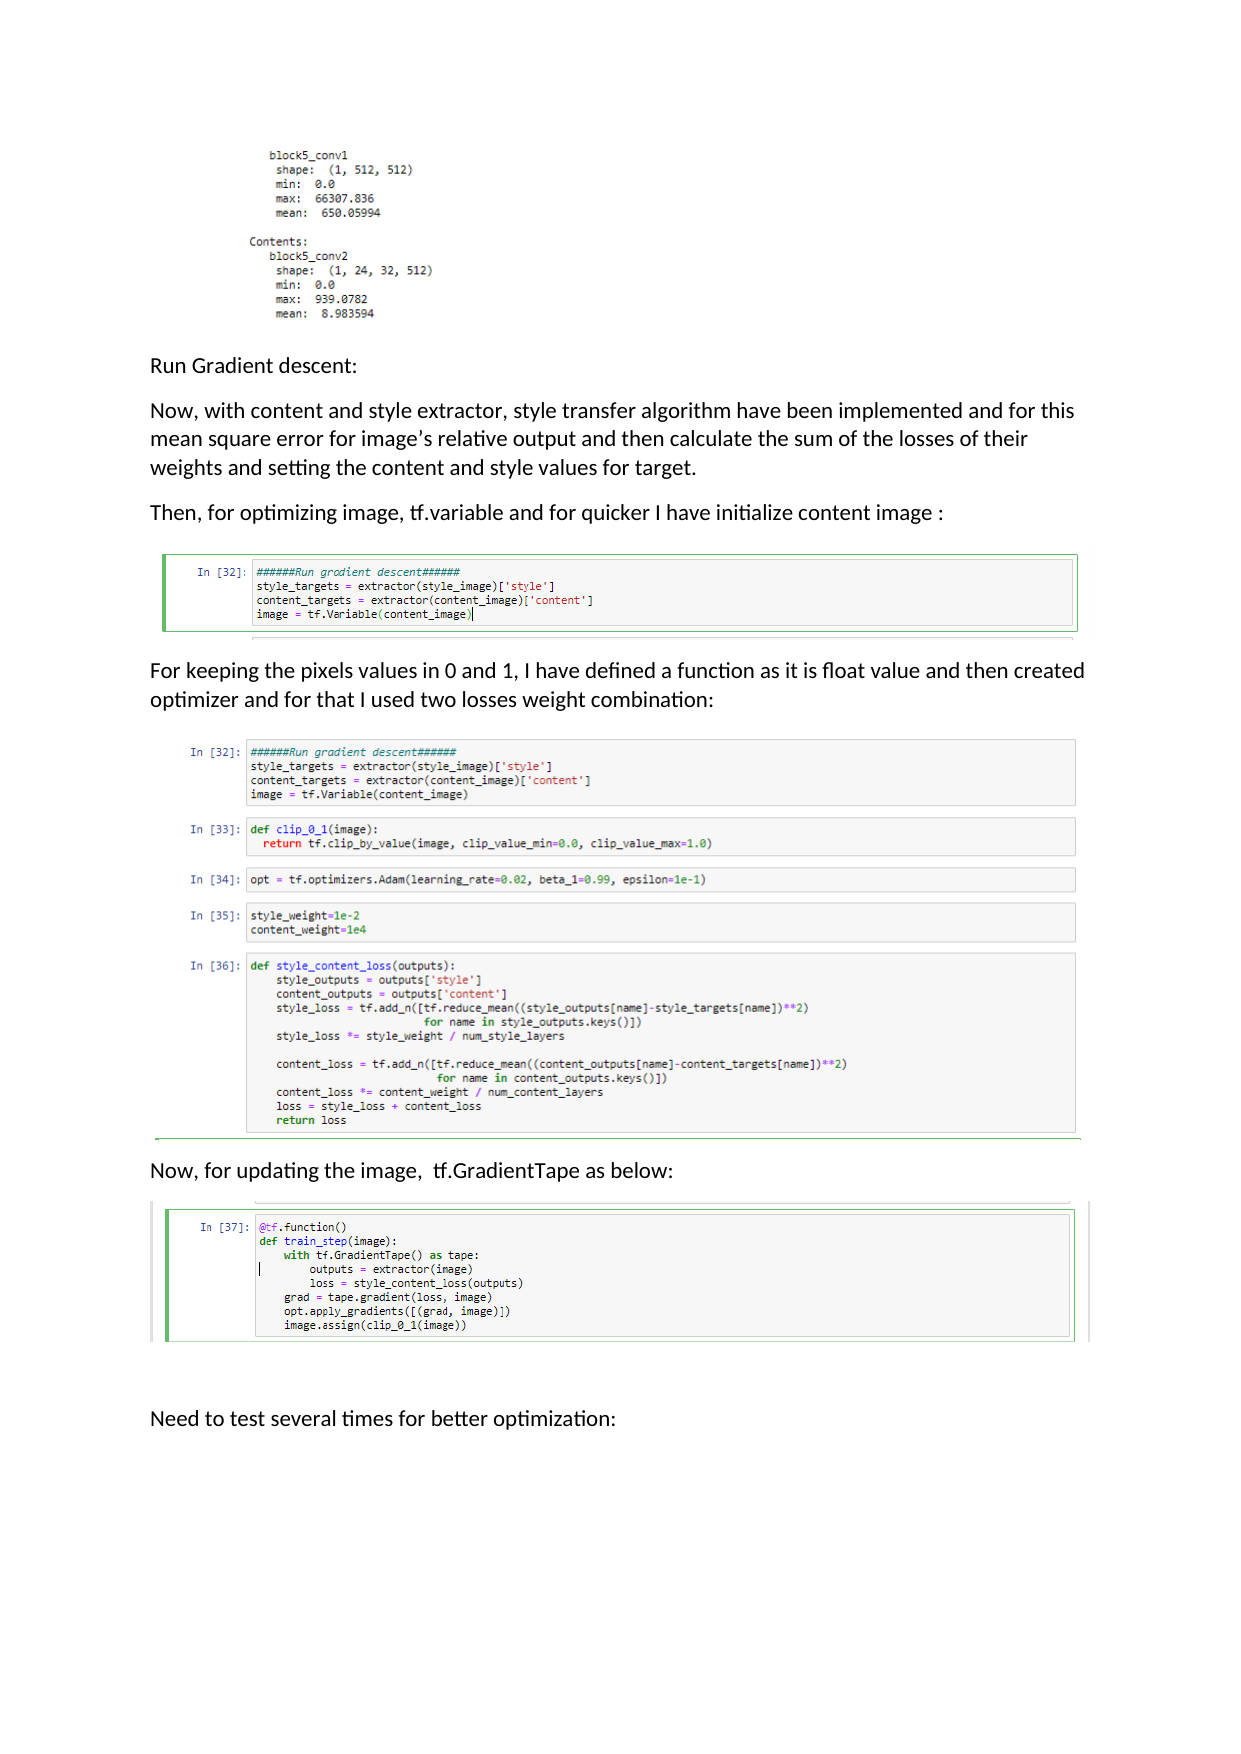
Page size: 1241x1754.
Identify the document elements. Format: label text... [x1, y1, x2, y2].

text Now, for updating the image, tf.GradientTape as below: [150, 1157, 1090, 1184]
text Then, for optimizing image, tf.variable and for quicker I have initialize content image : [150, 498, 1090, 526]
text Need to test several times for better optimization: [150, 1404, 1090, 1432]
text Now, with content and style extractor, style transfer algorithm have been implemented and for this mean square error for image’s relative output and then calculate the sum of the losses of their weights and setting the content and style values for target. [150, 396, 1090, 481]
text For keeping the pixels values in 0 and 1, I have defined a function as it is float value and then created optimizer and for that I used two losses weight combination: [150, 657, 1090, 713]
text Run Gradient descent: [150, 351, 1090, 379]
